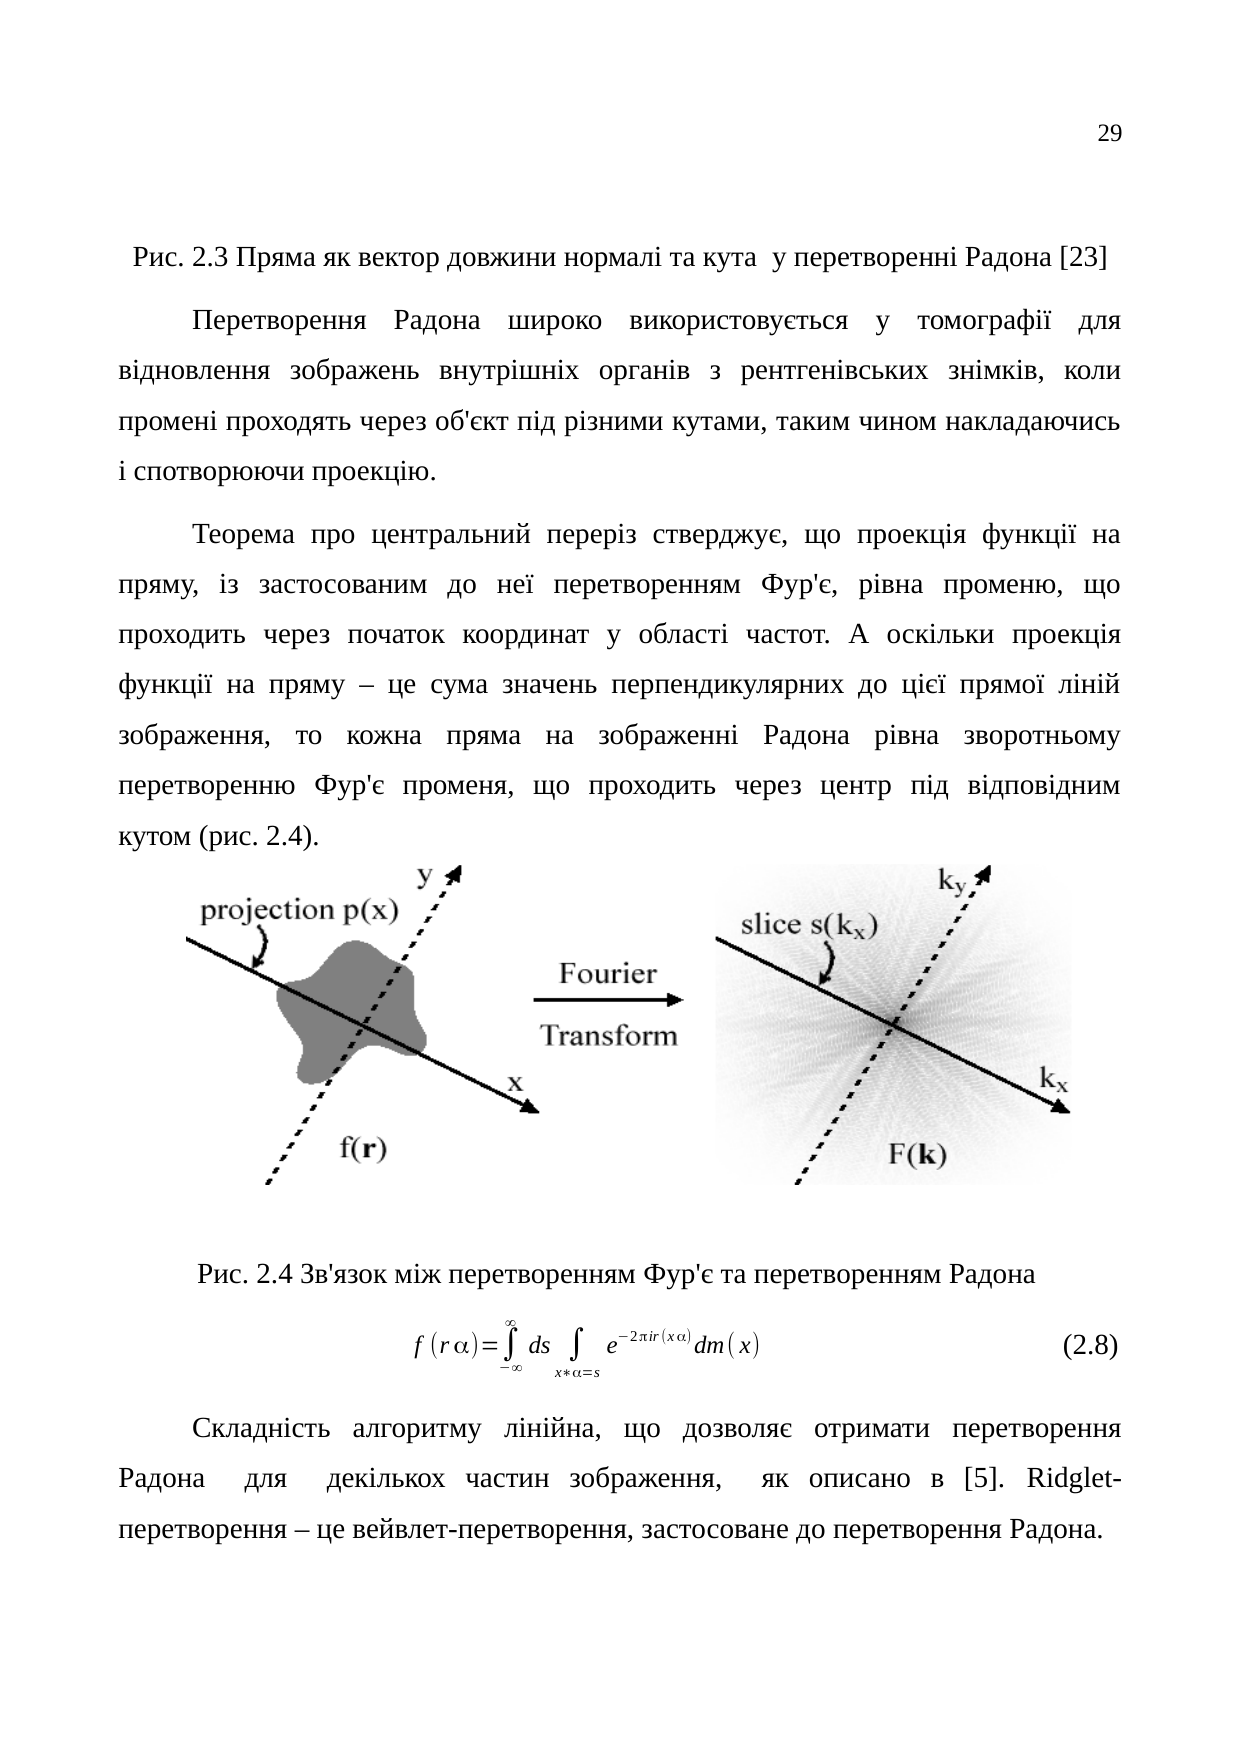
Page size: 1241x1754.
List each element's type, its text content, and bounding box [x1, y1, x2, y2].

text Теорема про центральний переріз стверджує, що проекція функції на пряму, із застосованим до неї перетворенням Фур'є, рівна променю, що проходить через початок координат у області частот. А оскільки проекція функції на пряму – це сума значень перпендикулярних до цієї прямої ліній зображення, то кожна пряма на зображенні Радона рівна зворотньому перетворенню Фур'є променя, що проходить через центр під відповідним кутом (рис. 2.4). [118, 516, 1122, 851]
text Складність алгоритму лінійна, що дозволяє отримати перетворення Радона для декількох частин зображення, як описано в [5]. Ridglet-перетворення – це вейвлет-перетворення, застосоване до перетворення Радона. [118, 1410, 1122, 1544]
text (2.8) [118, 1319, 1122, 1381]
text Рис. 2.4 Зв'язок між перетворенням Фур'є та перетворенням Радона [118, 1257, 1122, 1290]
picture [186, 864, 1073, 1185]
text Перетворення Радона широко використовується у томографії для відновлення зображень внутрішніх органів з рентгенівських знімків, коли промені проходять через об'єкт під різними кутами, таким чином накладаючись і спотворюючи проекцію. [118, 302, 1122, 486]
text Рис. 2.3 Пряма як вектор довжини нормалі та кута у перетворенні Радона [23] [118, 239, 1122, 273]
